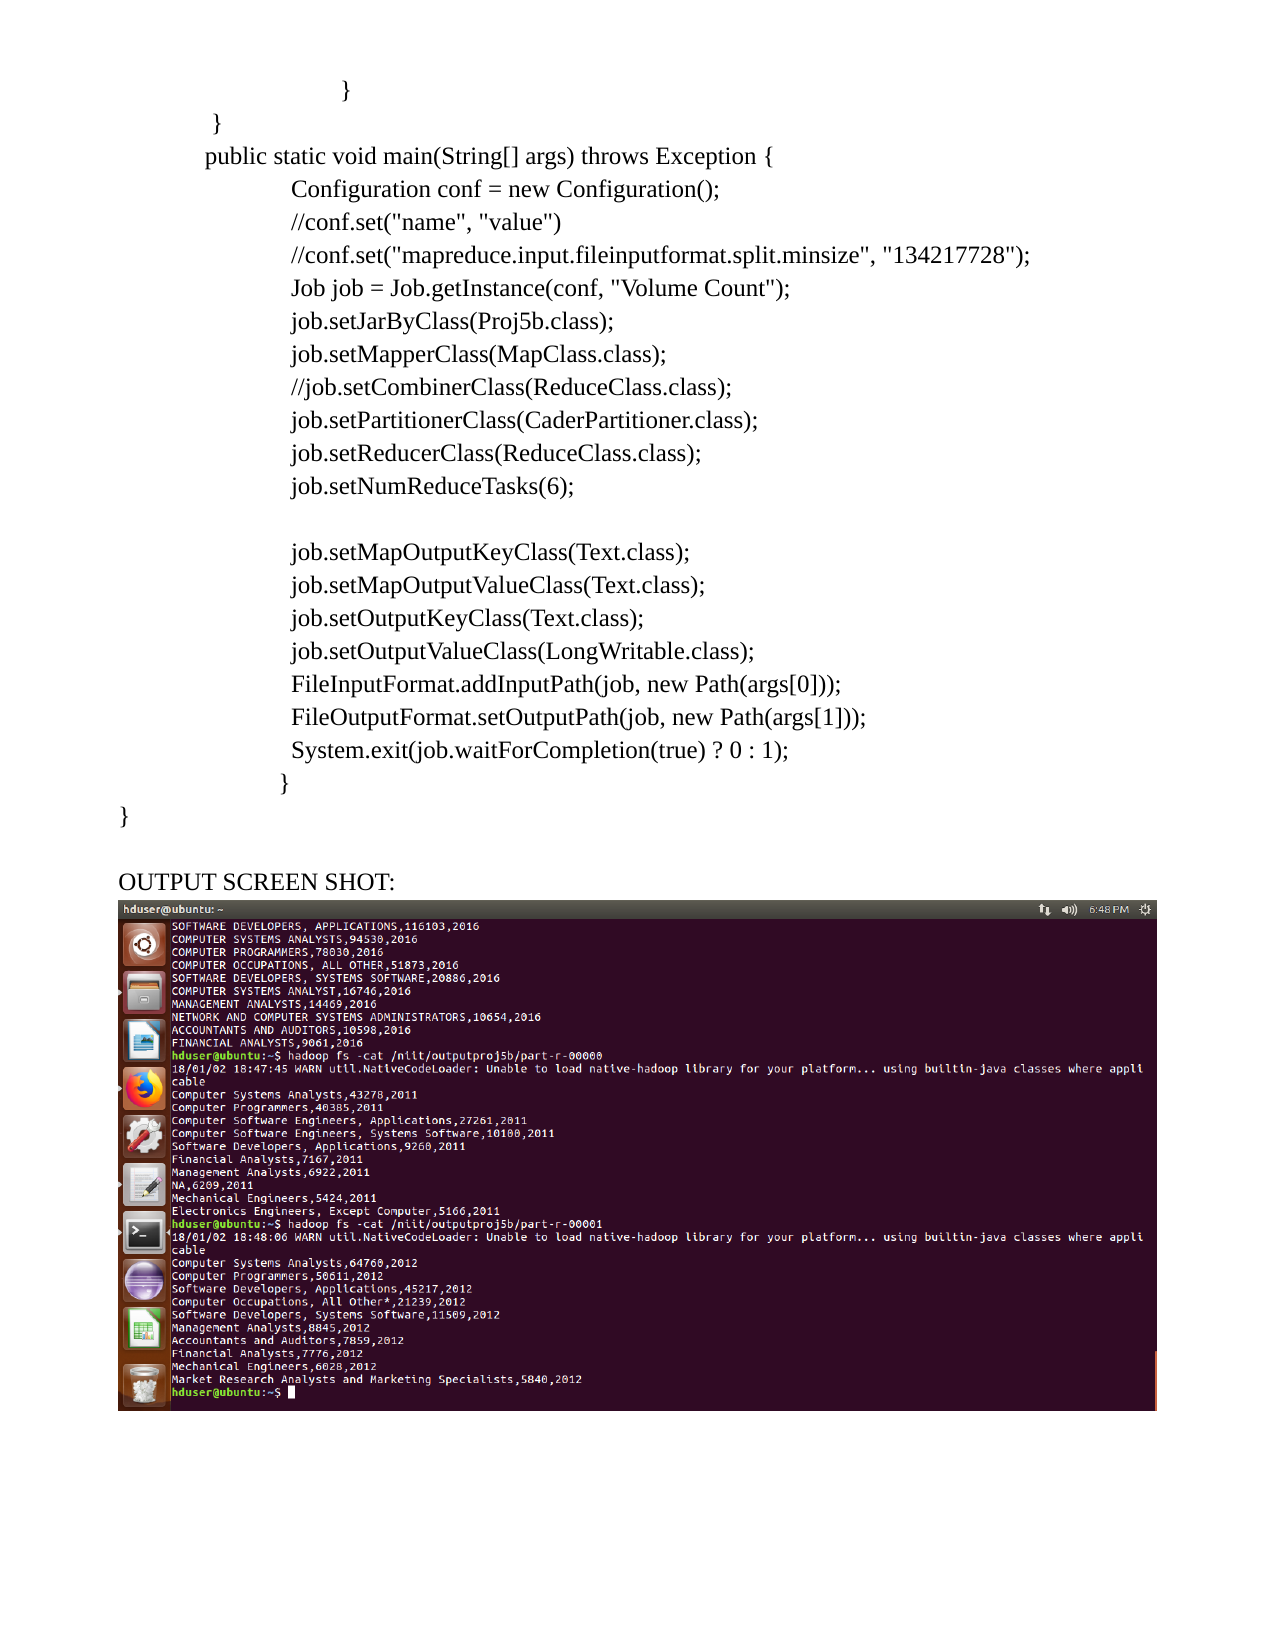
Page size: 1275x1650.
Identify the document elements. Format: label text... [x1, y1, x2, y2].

text OUTPUT SCREEN SHOT: [118, 867, 1157, 896]
text job.setMapOutputValueClass(Text.class); [118, 570, 1157, 599]
text //job.setCombinerClass(ReduceClass.class); [118, 372, 1157, 401]
text job.setMapOutputKeyClass(Text.class); [118, 537, 1157, 566]
text job.setMapperClass(MapClass.class); [118, 339, 1157, 368]
text public static void main(String[] args) throws Exception { [118, 141, 1157, 170]
text //conf.set("mapreduce.input.fileinputformat.split.minsize", "134217728"); [118, 240, 1157, 269]
text job.setOutputValueClass(LongWritable.class); [118, 636, 1157, 665]
text job.setReducerClass(ReduceClass.class); [118, 438, 1157, 467]
text } [118, 108, 1157, 137]
text } [118, 768, 1157, 797]
text //conf.set("name", "value") [118, 207, 1157, 236]
text job.setNumReduceTasks(6); [118, 471, 1157, 500]
text FileOutputFormat.setOutputPath(job, new Path(args[1])); [118, 702, 1157, 731]
text FileInputFormat.addInputPath(job, new Path(args[0])); [118, 669, 1157, 698]
text Configuration conf = new Configuration(); [118, 174, 1157, 203]
text Job job = Job.getInstance(conf, "Volume Count"); [118, 273, 1157, 302]
text job.setPartitionerClass(CaderPartitioner.class); [118, 405, 1157, 434]
text } [118, 801, 1157, 830]
text System.exit(job.waitForCompletion(true) ? 0 : 1); [118, 735, 1157, 764]
text job.setJarByClass(Proj5b.class); [118, 306, 1157, 335]
text job.setOutputKeyClass(Text.class); [118, 603, 1157, 632]
text } [118, 75, 1157, 104]
